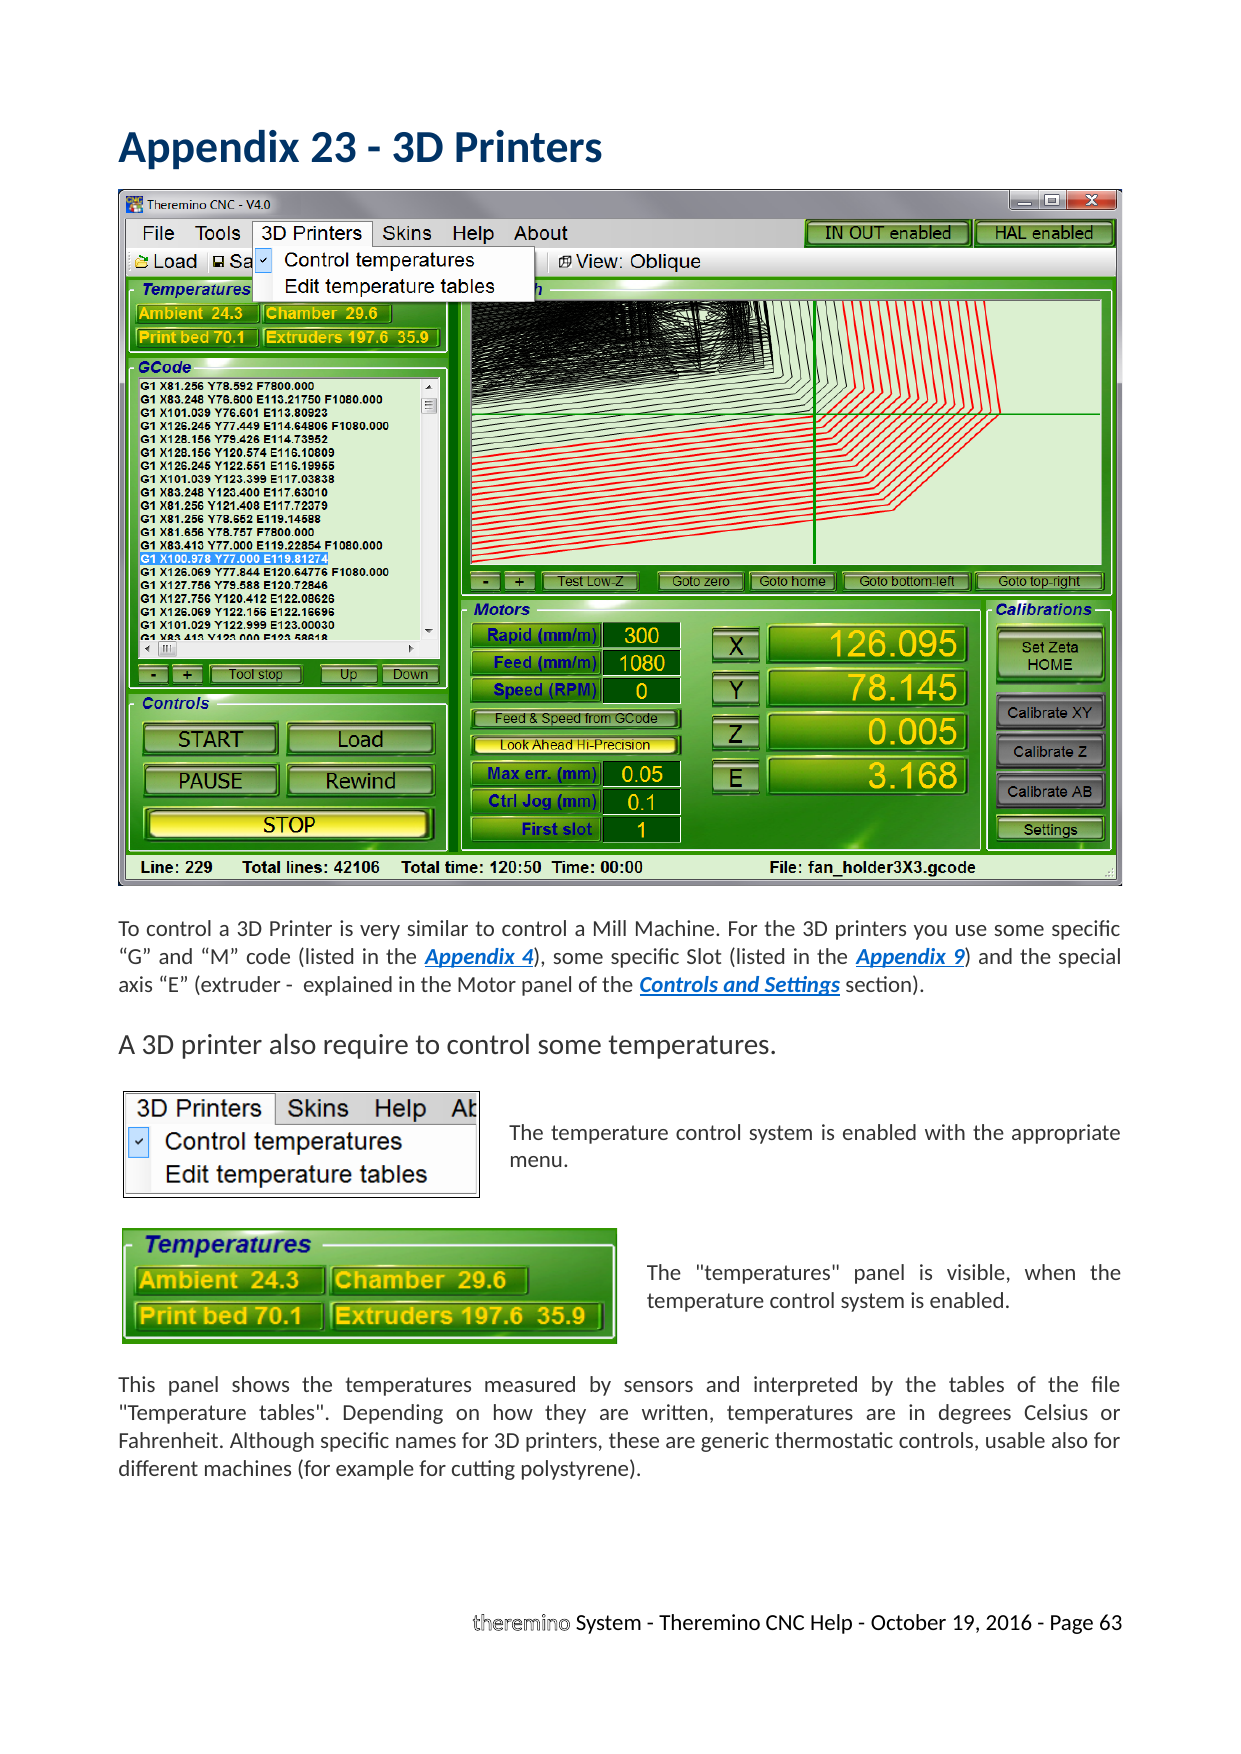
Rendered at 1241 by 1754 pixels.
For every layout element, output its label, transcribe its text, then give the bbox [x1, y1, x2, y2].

picture [125, 1093, 477, 1194]
text To control a 3D Printer is very similar to control a Mill Machine. For the 3D printers you use some specific “G” and “M” code (listed in the Appendix 4), some specific Slot (listed in the Appendix 9) and the special axis “E” (extruder - explained in the Motor panel of the Controls and Settings section). [118, 886, 1122, 998]
picture [122, 1228, 618, 1344]
text A 3D printer also require to control some temperatures. [118, 1026, 1122, 1062]
subtitle Appendix 23 - 3D Printers [118, 118, 1122, 174]
text The temperature control system is enabled with the appropriate menu. [480, 1118, 1122, 1174]
text This panel shows the temperatures measured by sensors and interpreted by the tables of the file "Temperature tables". Depending on how they are written, temperatures are in degrees Celsius or Fahrenheit. Although specific names for 3D printers, these are generic thermostatic controls, usable also for different machines (for example for cutting polystyrene). [118, 1370, 1122, 1482]
text The "temperatures" panel is visible, when the temperature control system is enabled. [618, 1258, 1122, 1314]
picture [118, 189, 1123, 886]
